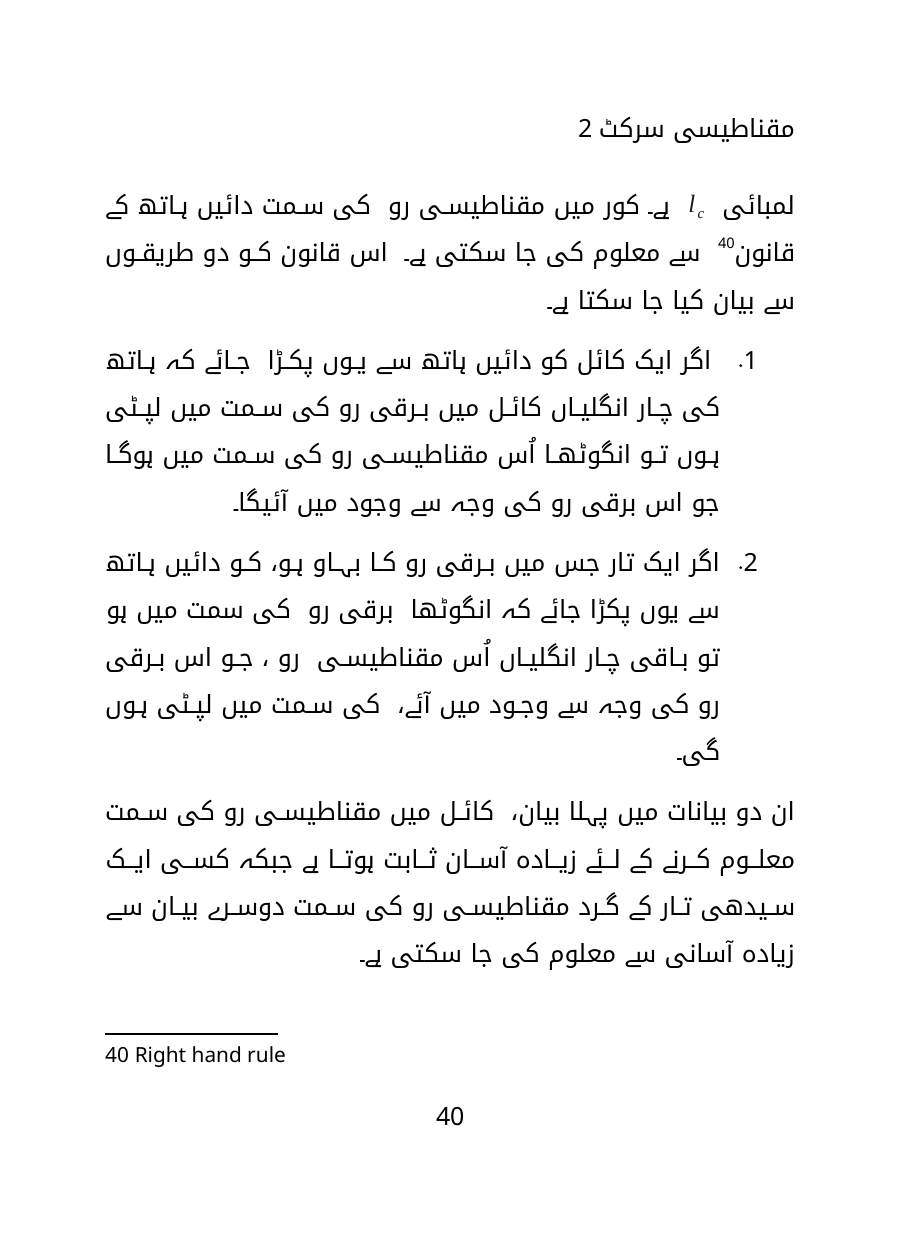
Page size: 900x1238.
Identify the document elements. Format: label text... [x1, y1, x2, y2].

text ان دو بیانات میں پہلا بیان، کائل میں مقناطیسی رو کی سمت معلوم کرنے کے لئے زیادہ آسان ثابت ہوتا ہے جبکہ کسی ایک سیدھی تار کے گرد مقناطیسی رو کی سمت دوسرے بیان سے زیادہ آسانی سے معلوم کی جا سکتی ہے۔ [105, 789, 795, 978]
text Right hand rule [105, 1040, 795, 1068]
list اگر ایک تار جس میں برقی رو کا بہاو ہو، کو دائیں ہاتھ سے یوں پکڑا جائے کہ انگوٹھا برقی رو کی سمت میں ہو تو باقی چار انگلیاں اُس مقناطیسی رو ، جو اس برقی رو کی وجہ سے وجود میں آئے، کی سمت میں لپٹی ہوں گی۔ [105, 539, 757, 776]
list اگر ایک کائل کو دائیں ہاتھ سے یوں پکڑا جائے کہ ہاتھ کی چار انگلیاں کائل میں برقی رو کی سمت میں لپٹی ہوں تو انگوٹھا اُس مقناطیسی رو کی سمت میں ہوگا جو اس برقی رو کی وجہ سے وجود میں آئیگا۔ [105, 337, 757, 527]
text شکل 2.7 میں ایک سادہ مقناطیسی نظام دکھایا گیا ہے جس میں مقناطیسی دباؤ مقناطیسی کور میں مقناطیسی رو کو جنم دیتی ہے۔ یہاں کور کا رقبہ عمودی تراش ہر جگہ یکساں ہے اور کور میں نکتہ دار لکیر کی لمبائیہے۔ کور میں مقناطیسی رو کی سمت دائیں ہاتھ کے قانون سے معلوم کی جا سکتی ہے۔ اس قانون کو دو طریقوں سے بیان کیا جا سکتا ہے۔ [105, 182, 795, 324]
